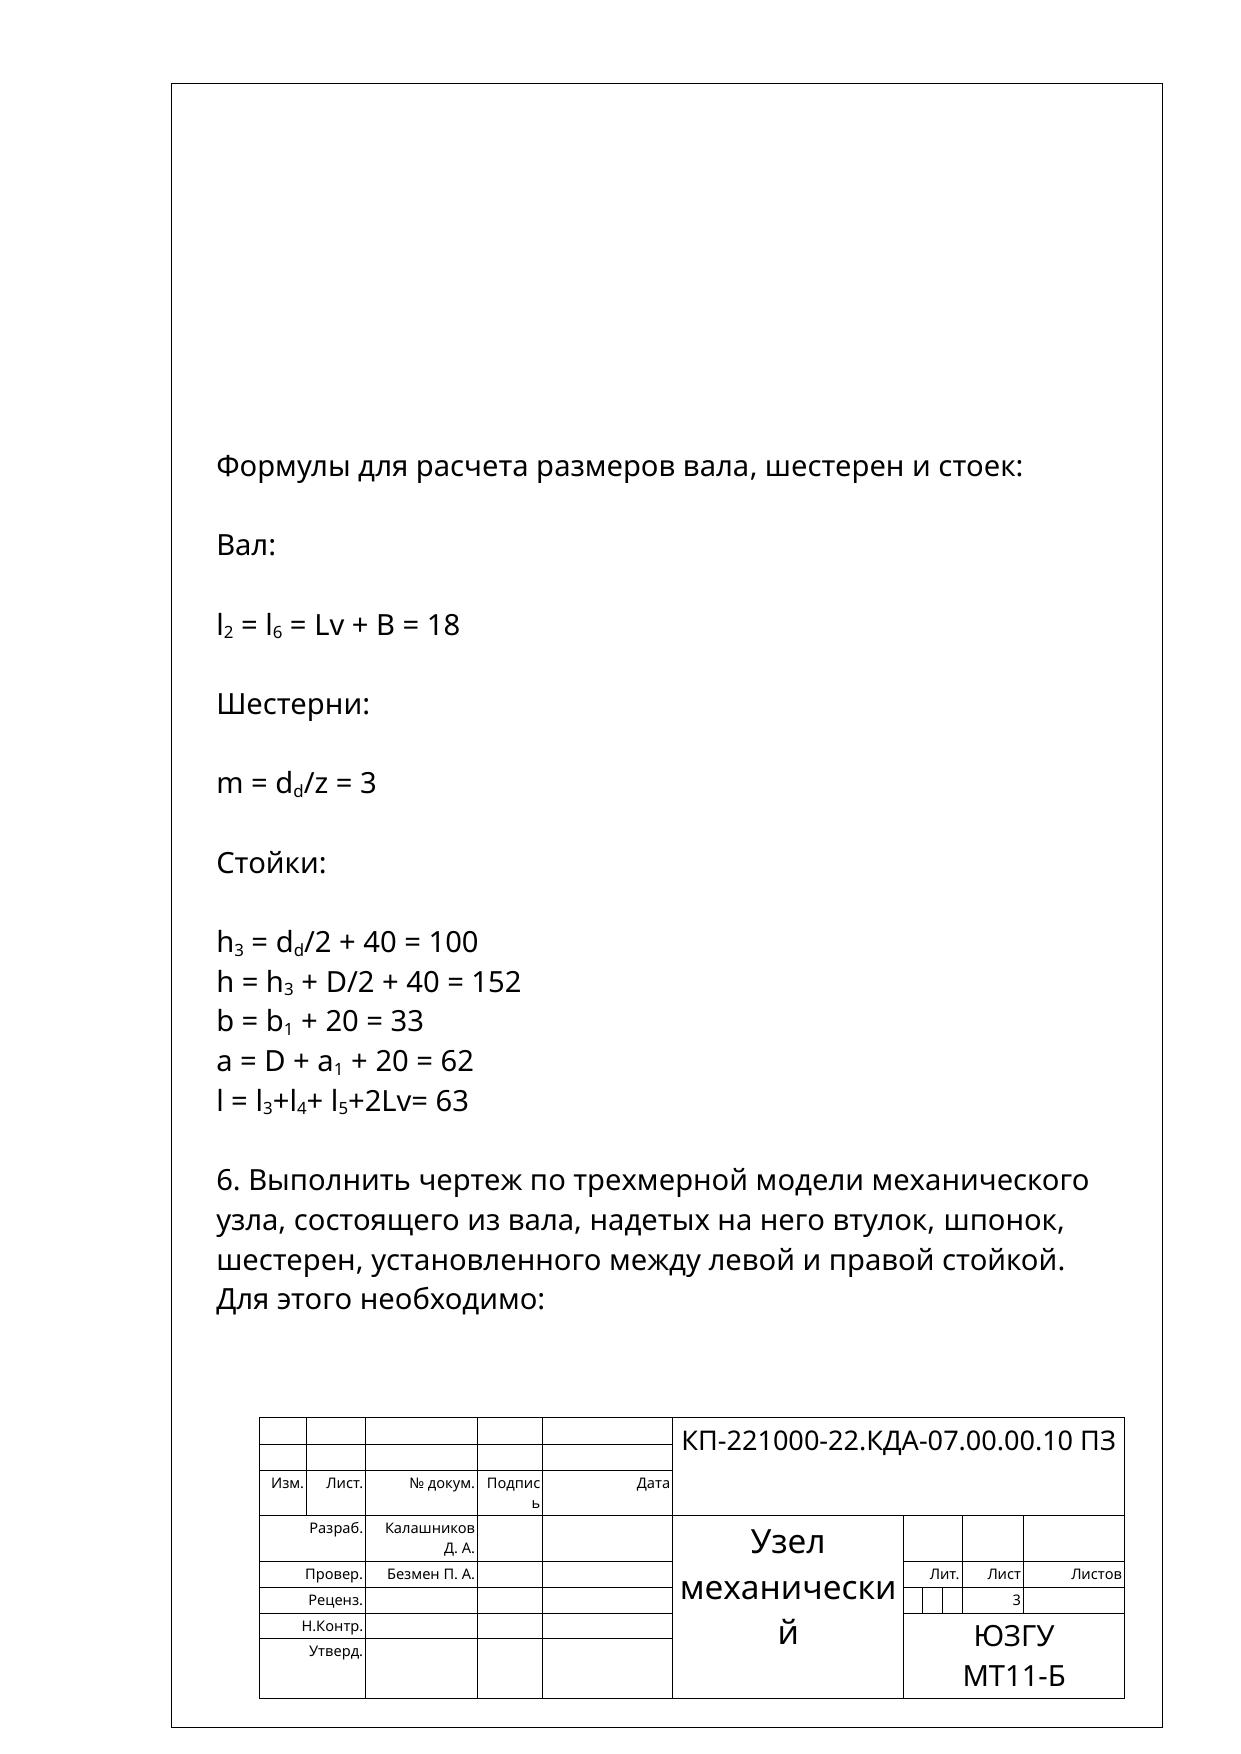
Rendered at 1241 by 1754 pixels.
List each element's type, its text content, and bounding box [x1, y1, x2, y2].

text Шестерни: [216, 683, 1123, 723]
text a = D + a1 + 20 = 62 [216, 1040, 1123, 1080]
text l2 = l6 = Lv + B = 18 [216, 604, 1123, 643]
text h = h3 + D/2 + 40 = 152 [216, 961, 1123, 1001]
text Стойки: [216, 842, 1123, 882]
text b = b1 + 20 = 33 [216, 1001, 1123, 1040]
text h3 = dd/2 + 40 = 100 [216, 921, 1123, 961]
text Формулы для расчета размеров вала, шестерен и стоек: [216, 445, 1123, 485]
text Вал: [216, 524, 1123, 564]
text m = dd/z = 3 [216, 762, 1123, 802]
text l = l3+l4+ l5+2Lv= 63 [216, 1080, 1123, 1120]
text 6. Выполнить чертеж по трехмерной модели механического узла, состоящего из вала, надетых на него втулок, шпонок, шестерен, установленного между левой и правой стойкой. Для этого необходимо: [216, 1159, 1123, 1318]
